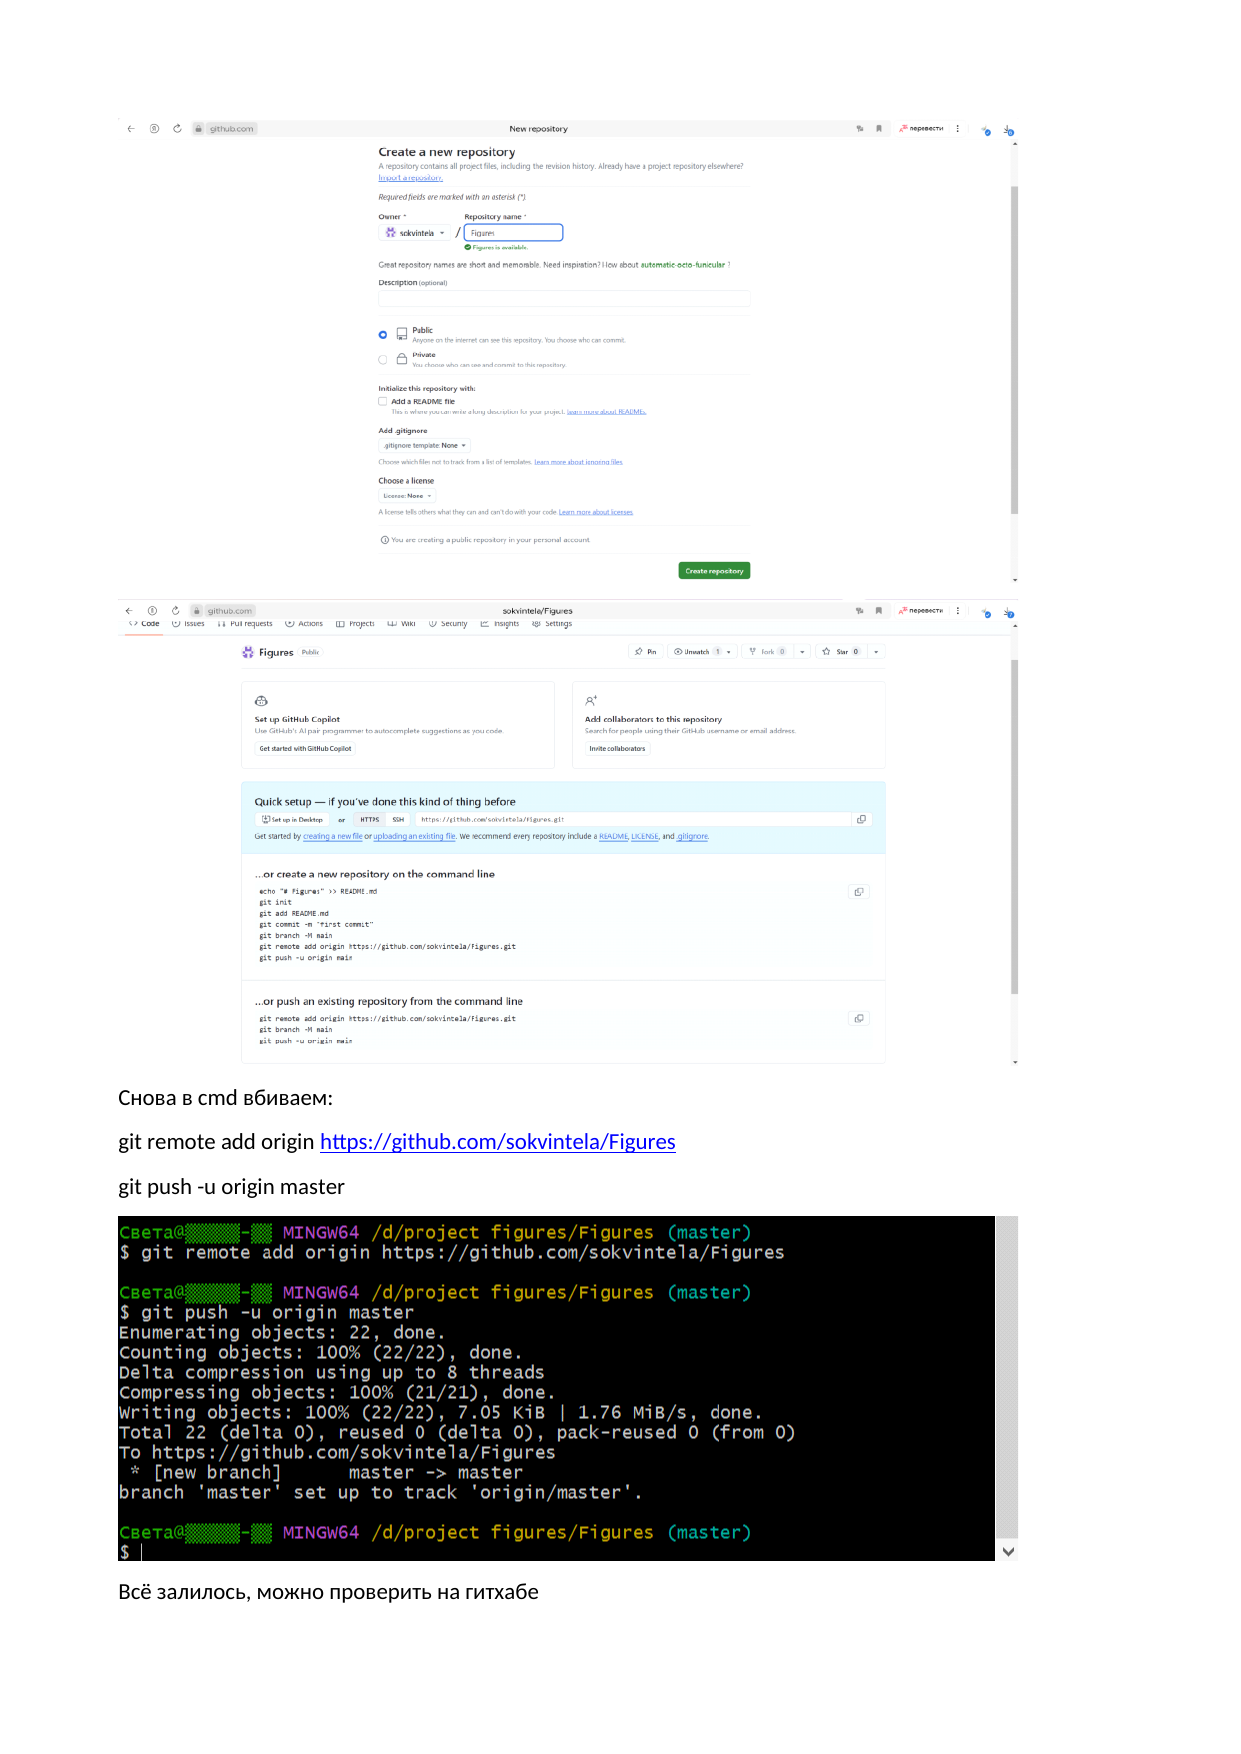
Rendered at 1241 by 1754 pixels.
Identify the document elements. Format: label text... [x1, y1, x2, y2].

text Всё залилось, можно проверить на гитхабе [118, 1577, 1122, 1605]
text git push -u origin master [118, 1172, 1122, 1200]
text Снова в cmd вбиваем: [118, 1083, 1122, 1111]
text git remote add origin https://github.com/sokvintela/Figures [118, 1127, 1122, 1155]
